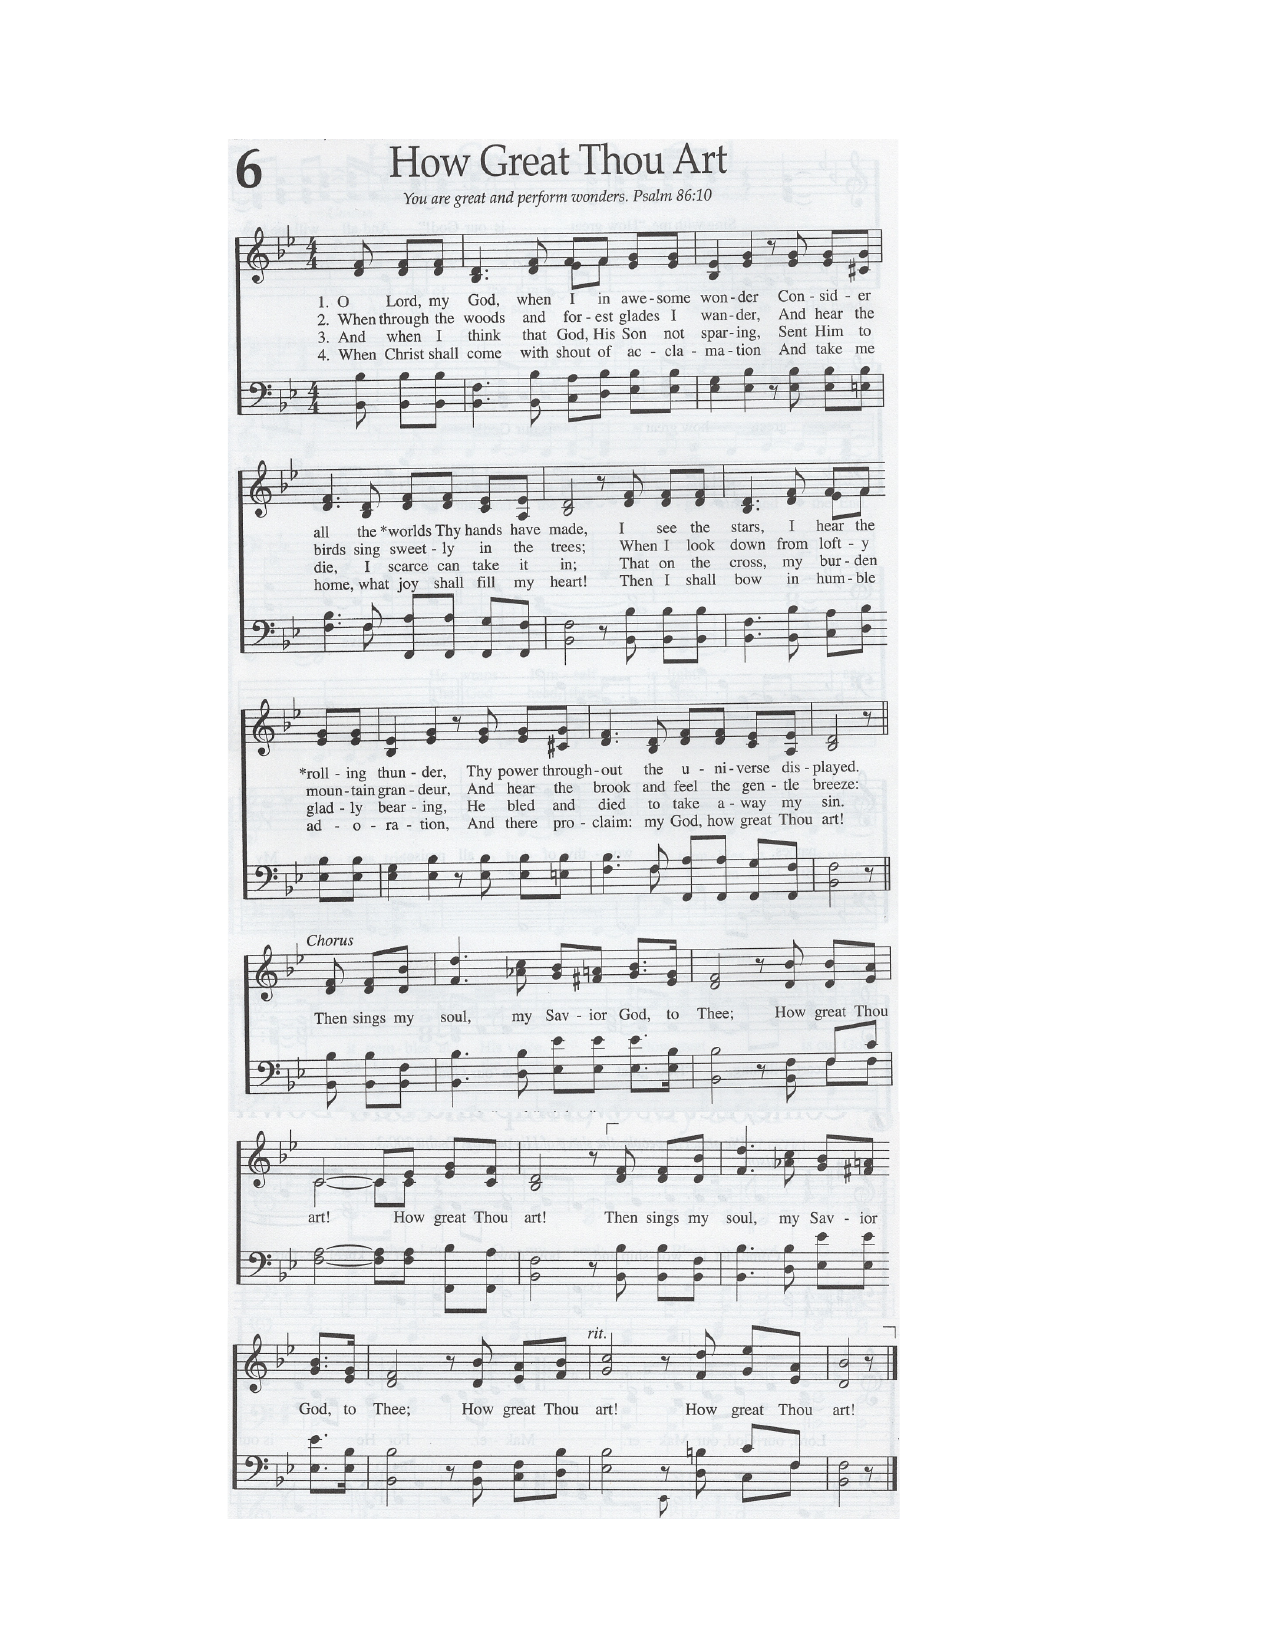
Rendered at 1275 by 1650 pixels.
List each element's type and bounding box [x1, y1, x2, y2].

picture [227, 1125, 830, 1172]
picture [227, 1383, 809, 1428]
picture [227, 139, 618, 687]
